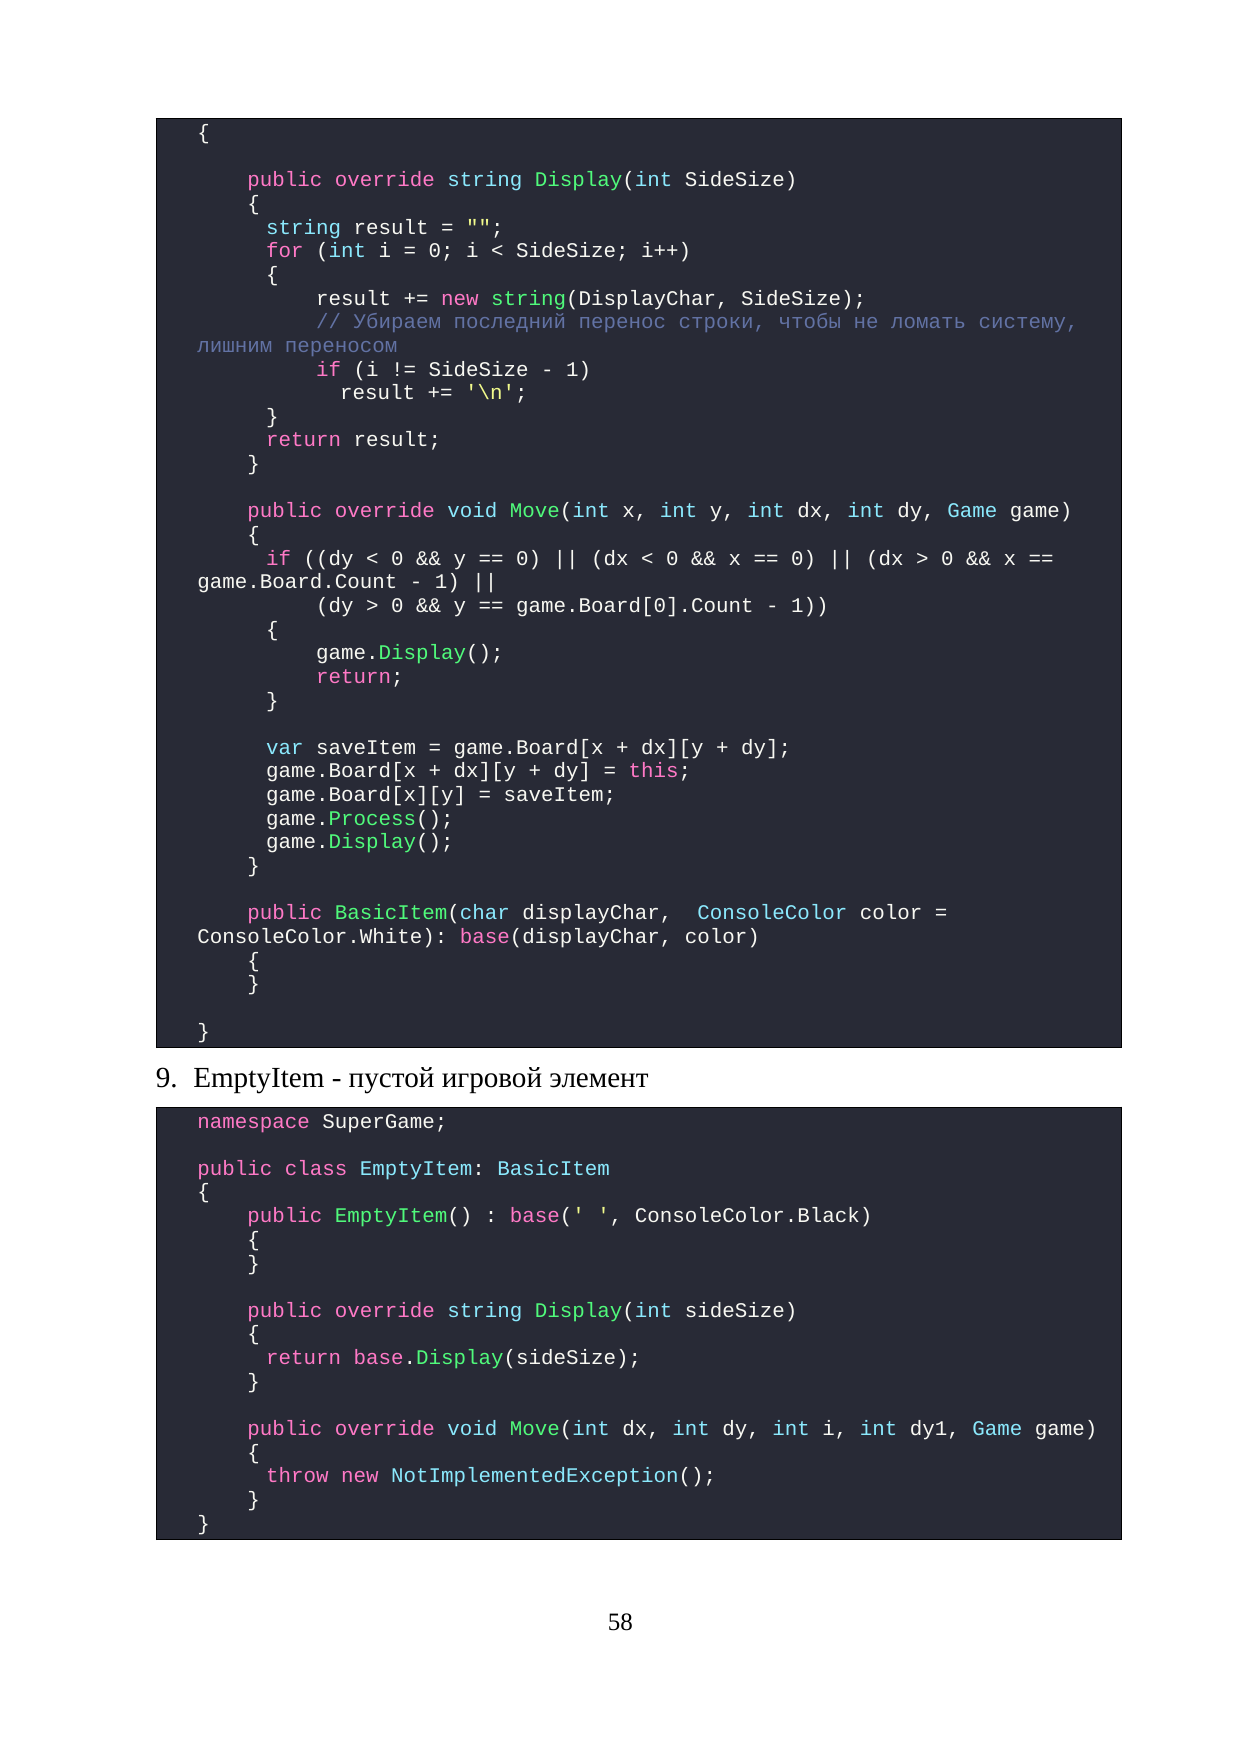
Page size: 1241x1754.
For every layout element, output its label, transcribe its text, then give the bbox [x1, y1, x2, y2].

list { [157, 1225, 1121, 1248]
list public EmptyItem() : base(' ', ConsoleColor.Black) [157, 1201, 1121, 1225]
list { [157, 520, 1121, 544]
list throw new NotImplementedException(); [157, 1461, 1121, 1485]
list { [157, 946, 1121, 969]
list public override string Display(int sideSize) [157, 1296, 1121, 1319]
list } [157, 402, 1121, 426]
list public override void Move(int x, int y, int dx, int dy, Game game) [157, 496, 1121, 520]
list } [157, 1509, 1121, 1539]
list return; [157, 662, 1121, 686]
list string result = ""; [157, 213, 1121, 236]
list var saveItem = game.Board[x + dx][y + dy]; [157, 733, 1121, 757]
list { [157, 615, 1121, 638]
list (dy > 0 && y == game.Board[0].Count - 1)) [157, 591, 1121, 615]
list { [157, 1178, 1121, 1201]
list game.Board[x + dx][y + dy] = this; [157, 757, 1121, 780]
list { [157, 189, 1121, 213]
list game.Board[x][y] = saveItem; [157, 780, 1121, 804]
list result += new string(DisplayChar, SideSize); [157, 284, 1121, 307]
list // Убираем последний перенос строки, чтобы не ломать систему, лишним переносом [157, 307, 1121, 354]
list game.Display(); [157, 638, 1121, 662]
list } [157, 1248, 1121, 1272]
list namespace SuperGame; [157, 1108, 1121, 1130]
list if ((dy < 0 && y == 0) || (dx < 0 && x == 0) || (dx > 0 && x == game.Board.Count - 1) || [157, 544, 1121, 591]
list } [157, 969, 1121, 993]
list { [157, 119, 1121, 142]
list } [157, 1485, 1121, 1509]
list game.Display(); [157, 827, 1121, 851]
list EmptyItem - пустой игровой элемент [156, 1061, 1122, 1094]
list return base.Display(sideSize); [157, 1343, 1121, 1367]
list } [157, 449, 1121, 473]
list game.Process(); [157, 804, 1121, 827]
list public BasicItem(char displayChar, ConsoleColor color = ConsoleColor.White): base(displayChar, color) [157, 898, 1121, 946]
list } [157, 686, 1121, 709]
list { [157, 260, 1121, 284]
list public class EmptyItem: BasicItem [157, 1154, 1121, 1178]
list return result; [157, 426, 1121, 449]
list { [157, 1438, 1121, 1461]
list for (int i = 0; i < SideSize; i++) [157, 236, 1121, 260]
list } [157, 1367, 1121, 1390]
list public override void Move(int dx, int dy, int i, int dy1, Game game) [157, 1414, 1121, 1438]
list } [157, 851, 1121, 875]
list public override string Display(int SideSize) [157, 165, 1121, 189]
list } [157, 1017, 1121, 1047]
list { [157, 1319, 1121, 1343]
list if (i != SideSize - 1) [157, 354, 1121, 378]
list result += '\n'; [157, 378, 1121, 402]
